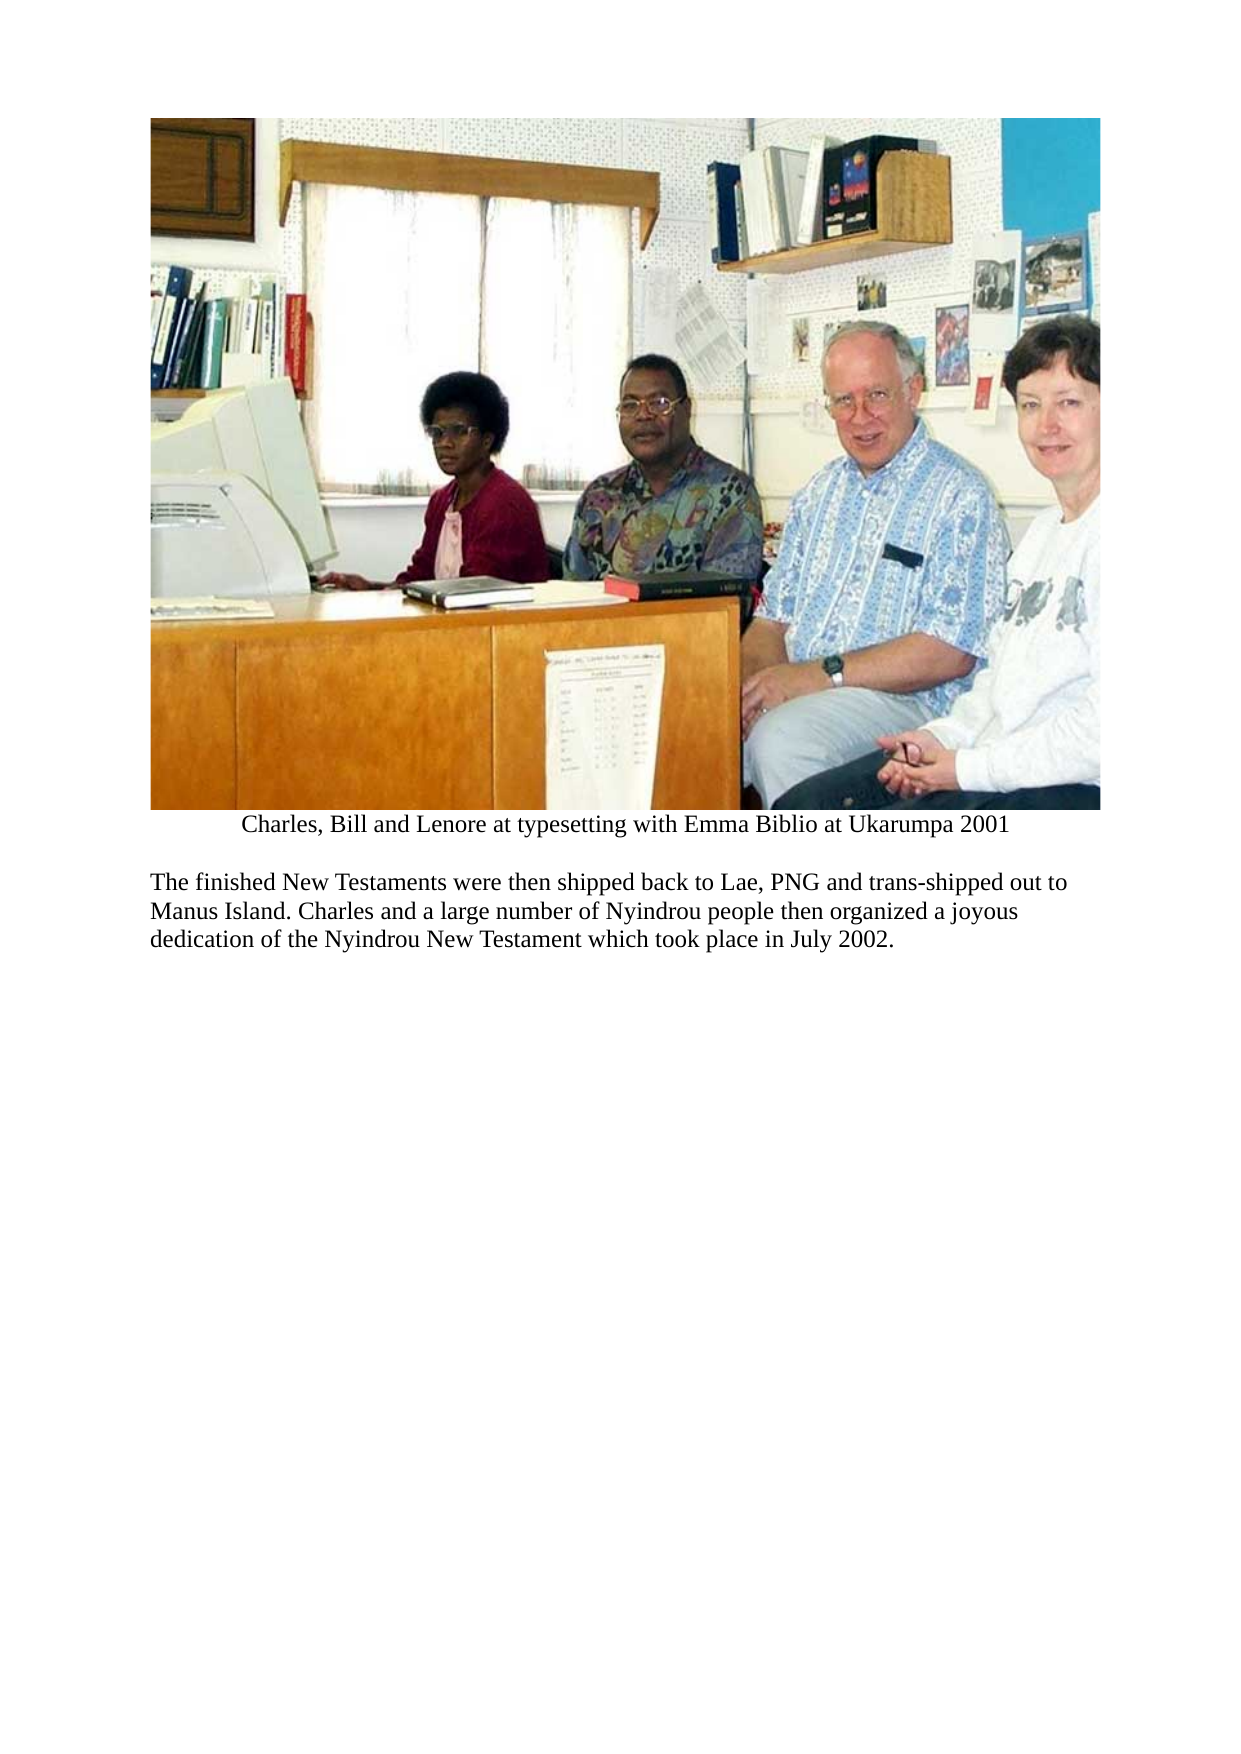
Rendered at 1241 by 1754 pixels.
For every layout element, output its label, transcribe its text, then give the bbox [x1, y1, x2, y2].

table_header [1101, 119, 1113, 809]
picture [150, 118, 1101, 810]
text The finished New Testaments were then shipped back to Lae, PNG and trans-shipped out to Manus Island. Charles and a large number of Nyindrou people then organized a joyous dedication of the Nyindrou New Testament which took place in July 2002. [150, 867, 1090, 953]
table_header [138, 119, 150, 809]
table_cell Charles, Bill and Lenore at typesetting with Emma Biblio at Ukarumpa 2001 [138, 810, 1113, 838]
